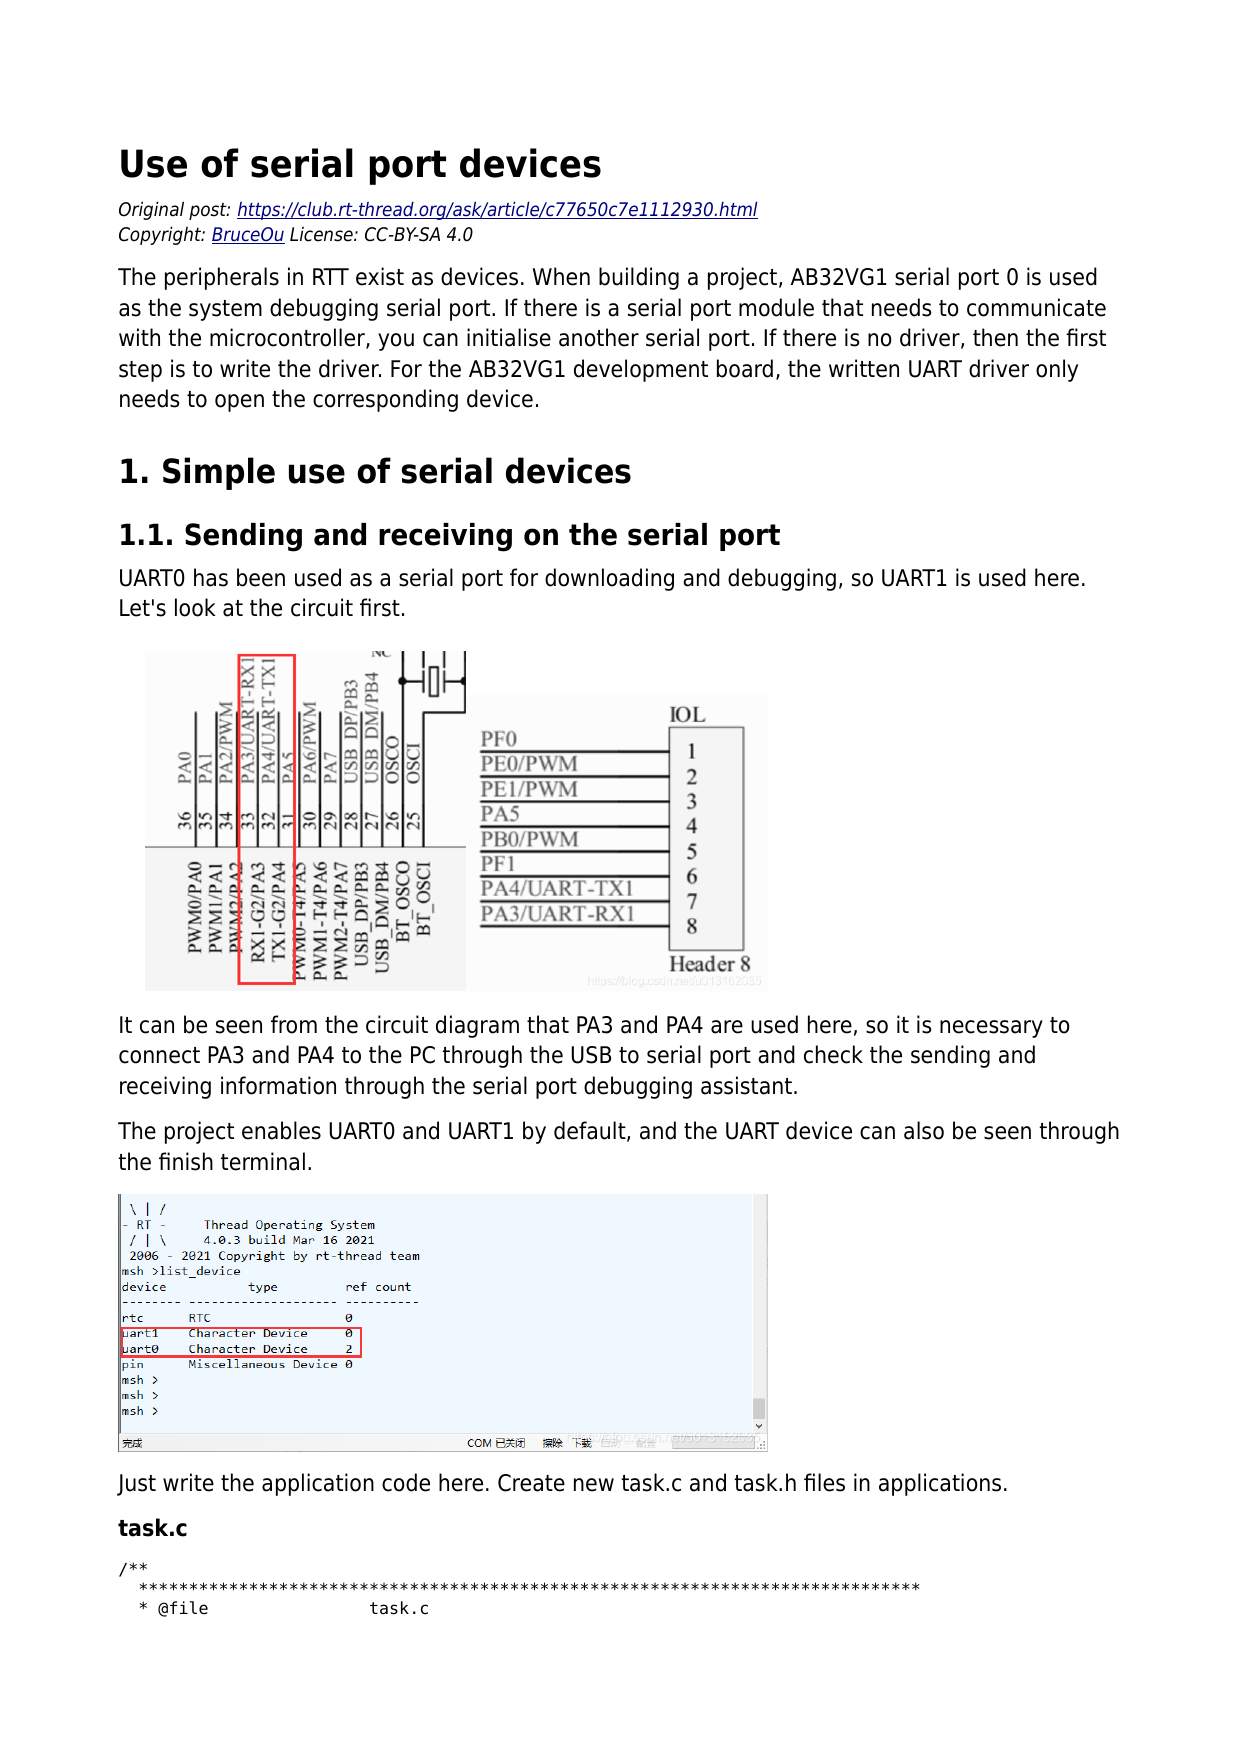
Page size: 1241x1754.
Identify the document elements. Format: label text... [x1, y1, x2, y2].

text Just write the application code here. Create new task.c and task.h files in applications. [118, 1470, 1122, 1496]
text /** [118, 1560, 1122, 1579]
text Original post: https://club.rt-thread.org/ask/article/c77650c7e1112930.html [118, 199, 1122, 221]
text task.c [118, 1515, 1122, 1542]
text It can be seen from the circuit diagram that PA3 and PA4 are used here, so it is necessary to connect PA3 and PA4 to the PC through the USB to serial port and check the sending and receiving information through the serial port debugging assistant. [118, 1012, 1122, 1100]
text UART0 has been used as a serial port for downloading and debugging, so UART1 is used here. Let's look at the circuit first. [118, 565, 1122, 622]
subtitle 1.1. Sending and receiving on the serial port [118, 518, 1122, 552]
text Copyright: BruceOu License: CC-BY-SA 4.0 [118, 224, 1122, 246]
subtitle Use of serial port devices [118, 143, 1122, 187]
text ****************************************************************************** [118, 1579, 1122, 1599]
picture [118, 1194, 768, 1452]
subtitle 1. Simple use of serial devices [118, 453, 1122, 491]
picture [118, 640, 768, 994]
text * @file task.c [118, 1599, 1122, 1618]
text The peripherals in RTT exist as devices. When building a project, AB32VG1 serial port 0 is used as the system debugging serial port. If there is a serial port module that needs to communicate with the microcontroller, you can initialise another serial port. If there is no driver, then the first step is to write the driver. For the AB32VG1 development board, the written UART driver only needs to open the corresponding device. [118, 264, 1122, 413]
text The project enables UART0 and UART1 by default, and the UART device can also be seen through the finish terminal. [118, 1118, 1122, 1176]
